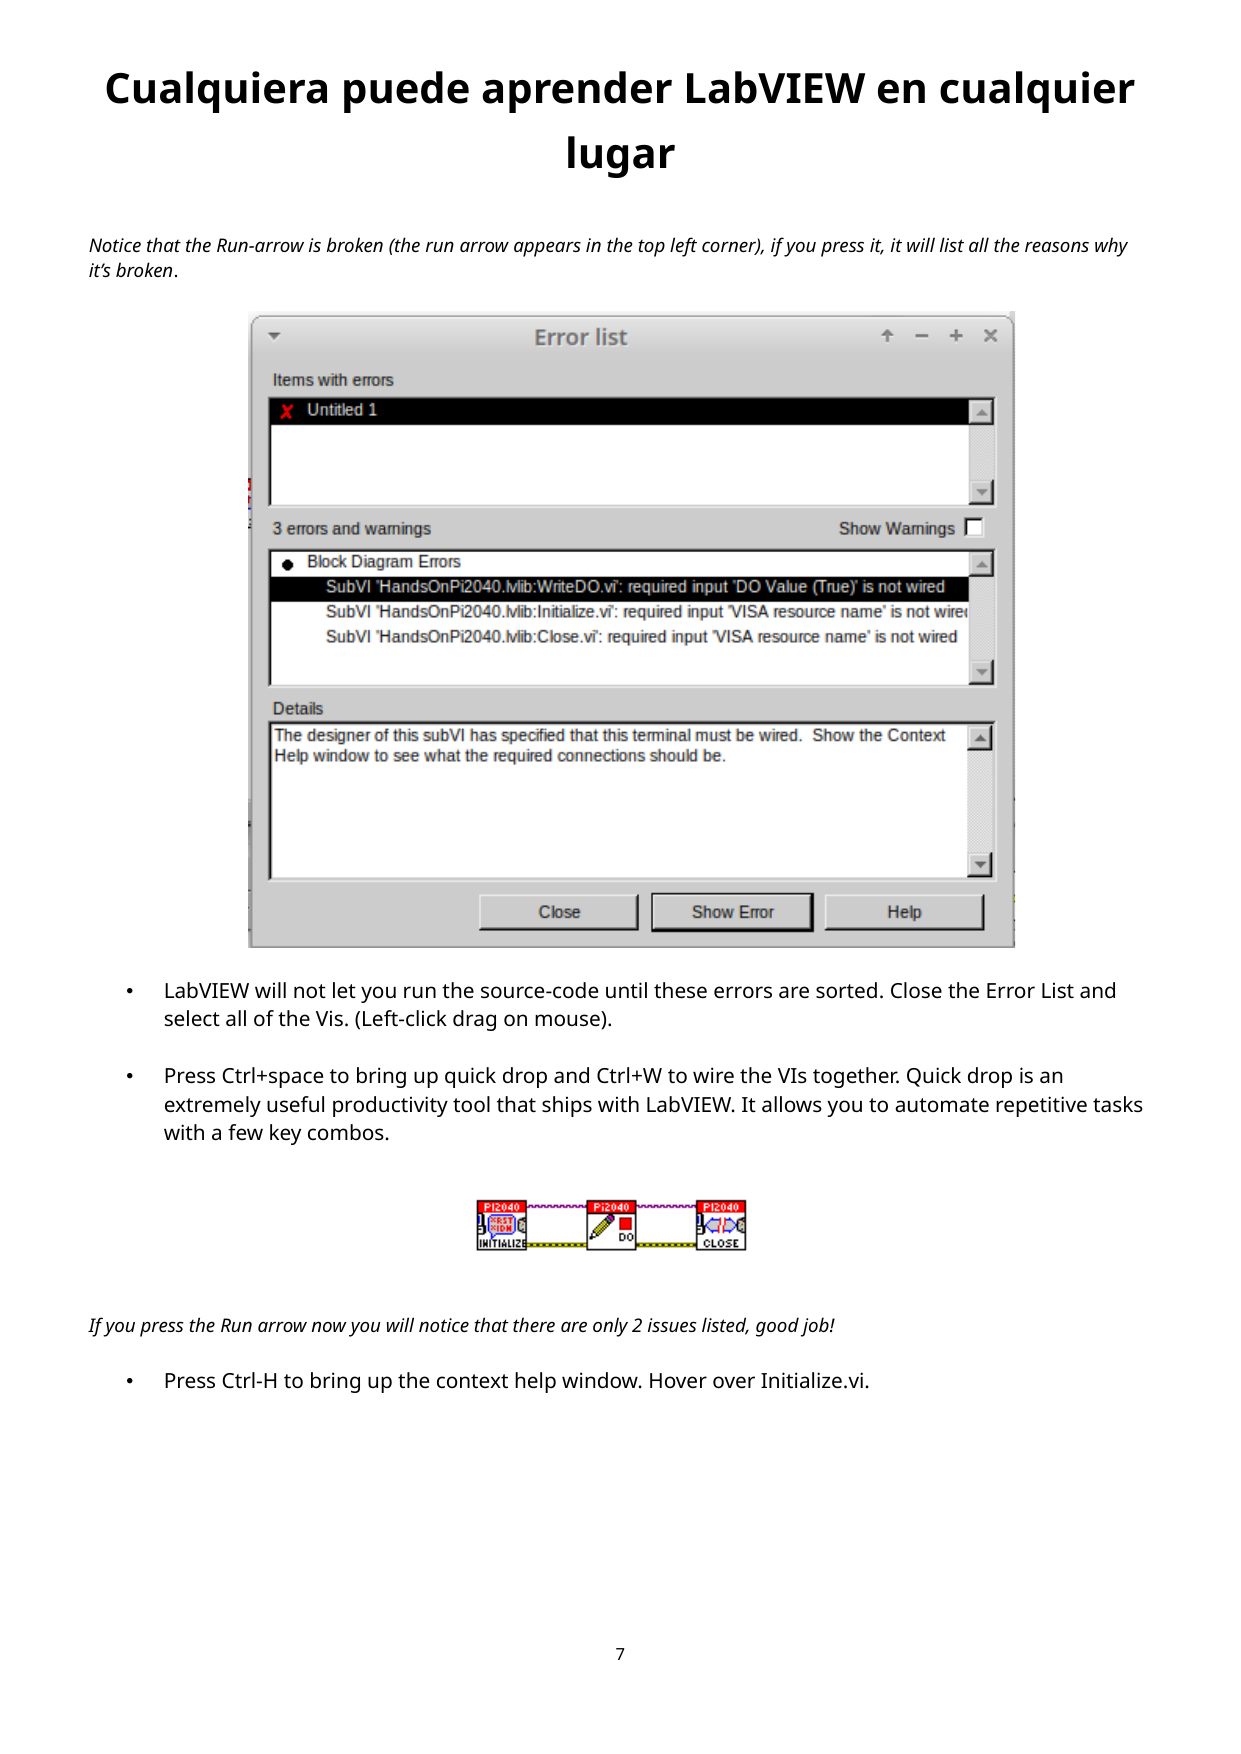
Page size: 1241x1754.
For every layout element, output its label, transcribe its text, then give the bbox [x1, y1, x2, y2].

list Press Ctrl+space to bring up quick drop and Ctrl+W to wire the VIs together. Quick drop is an extremely useful productivity tool that ships with LabVIEW. It allows you to automate repetitive tasks with a few key combos. [126, 1061, 1152, 1147]
list LabVIEW will not let you run the source-code until these errors are sorted. Close the Error List and select all of the Vis. (Left-click drag on mouse). [126, 976, 1152, 1033]
picture [248, 311, 1016, 948]
text If you press the Run arrow now you will notice that there are only 2 issues listed, good job! [88, 1312, 1152, 1338]
list Press Ctrl-H to bring up the context help window. Hover over Initialize.vi. [126, 1366, 1152, 1395]
text Notice that the Run-arrow is broken (the run arrow appears in the top left corner), if you press it, it will list all the reasons why it’s broken. [88, 232, 1152, 283]
picture [452, 1183, 773, 1287]
